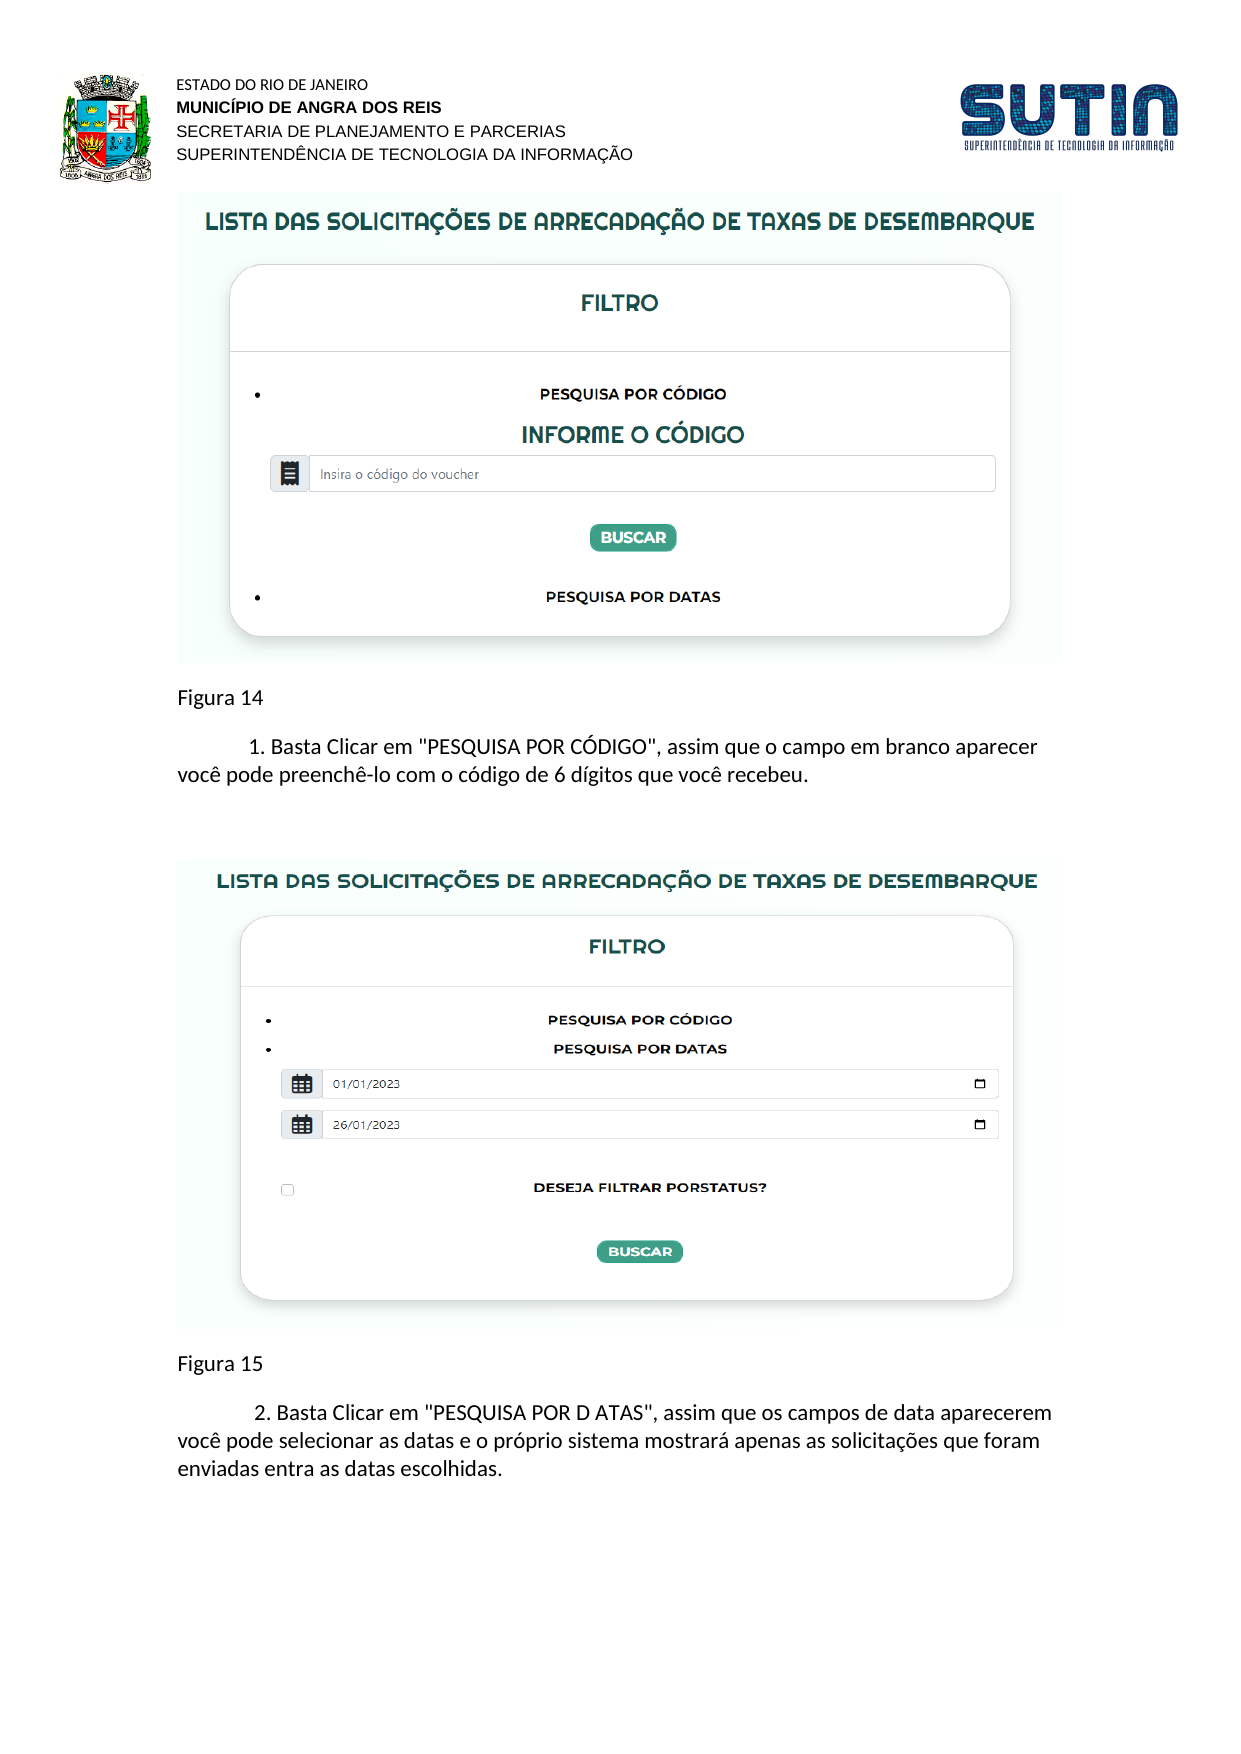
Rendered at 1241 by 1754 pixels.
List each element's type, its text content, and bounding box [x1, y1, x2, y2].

text 2. Basta Clicar em "PESQUISA POR D ATAS", assim que os campos de data aparecerem você pode selecionar as datas e o próprio sistema mostrará apenas as solicitações que foram enviadas entra as datas escolhidas. [177, 1398, 1063, 1482]
picture [59, 73, 155, 185]
text Figura 14 [177, 683, 1063, 712]
text Figura 15 [177, 1349, 1063, 1378]
text 1. Basta Clicar em "PESQUISA POR CÓDIGO", assim que o campo em branco aparecer você pode preenchê-lo com o código de 6 dígitos que você recebeu. [177, 732, 1063, 788]
picture [955, 81, 1181, 157]
